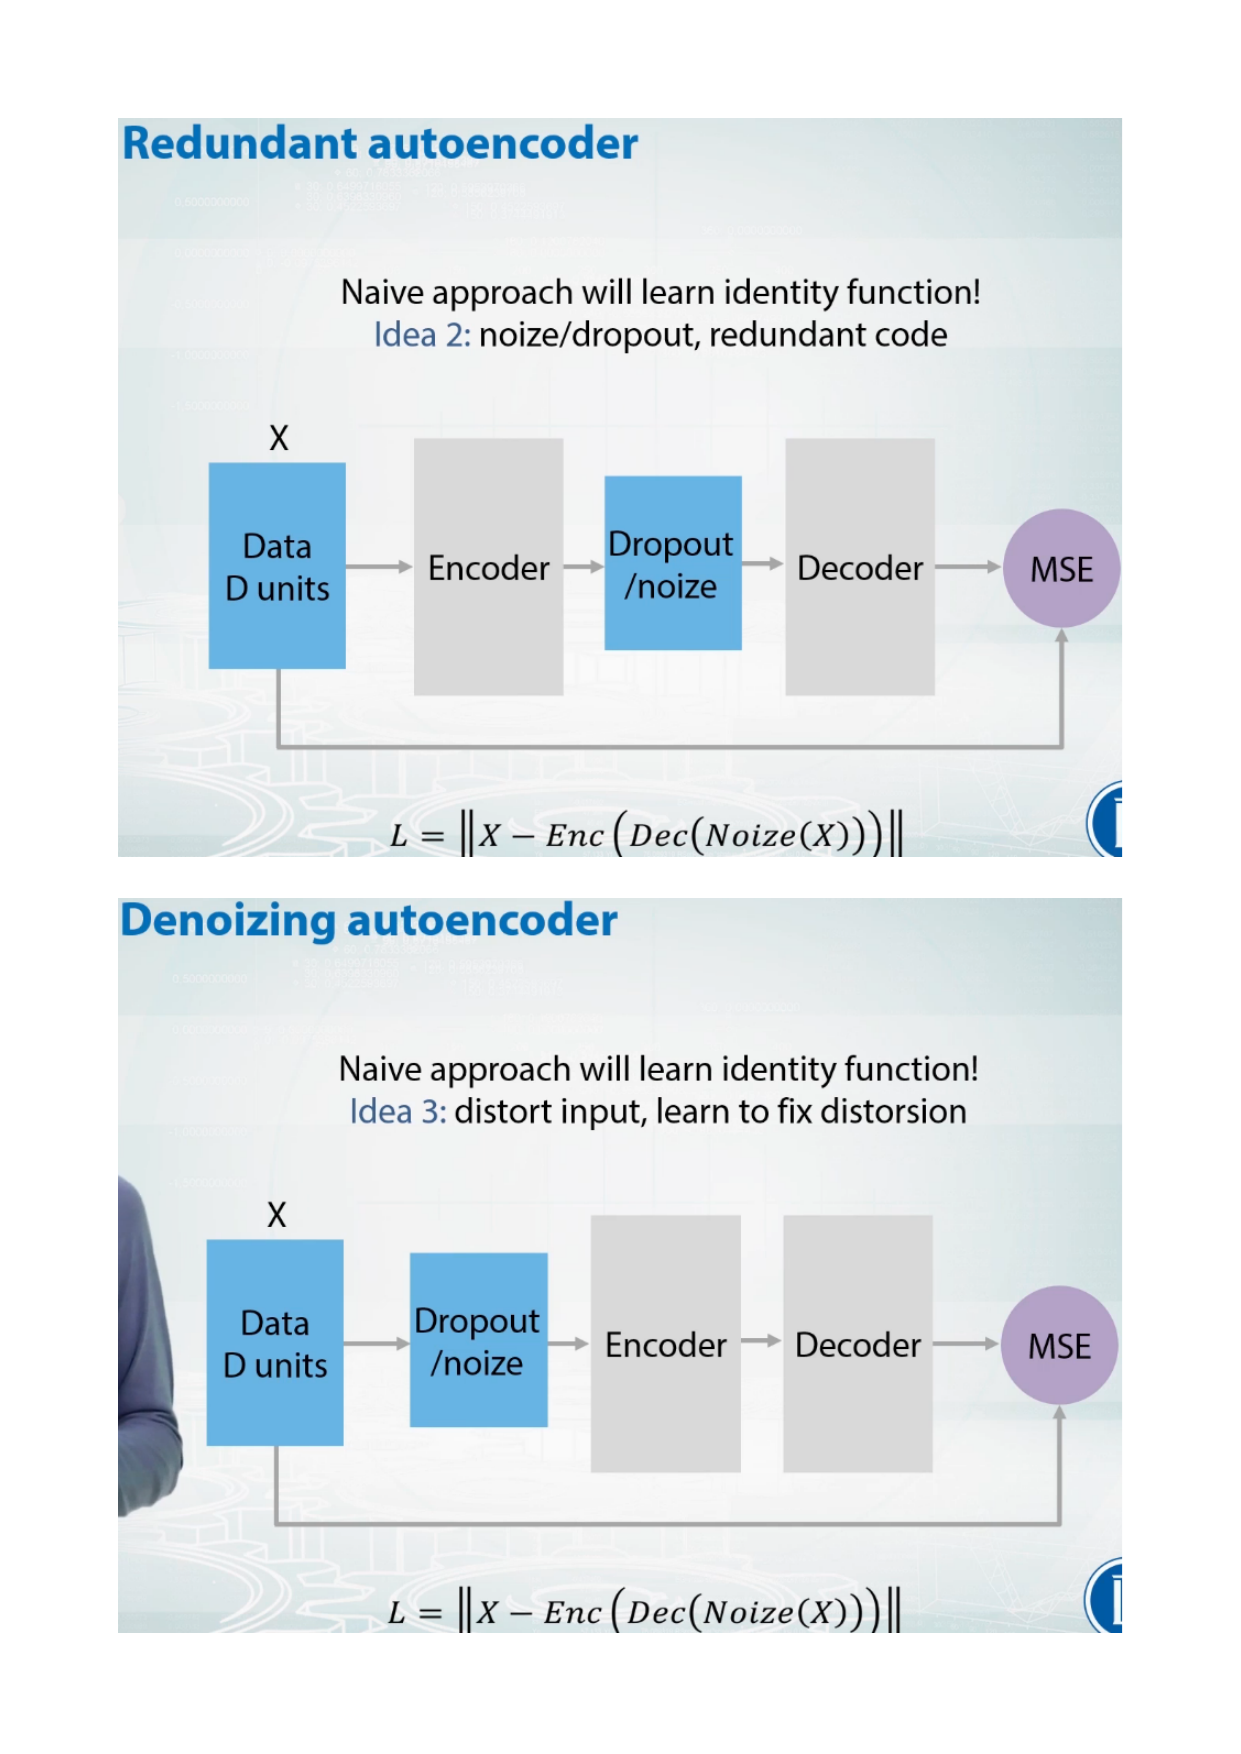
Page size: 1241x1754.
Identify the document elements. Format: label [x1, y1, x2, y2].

picture [118, 118, 1123, 857]
picture [118, 898, 1123, 1633]
